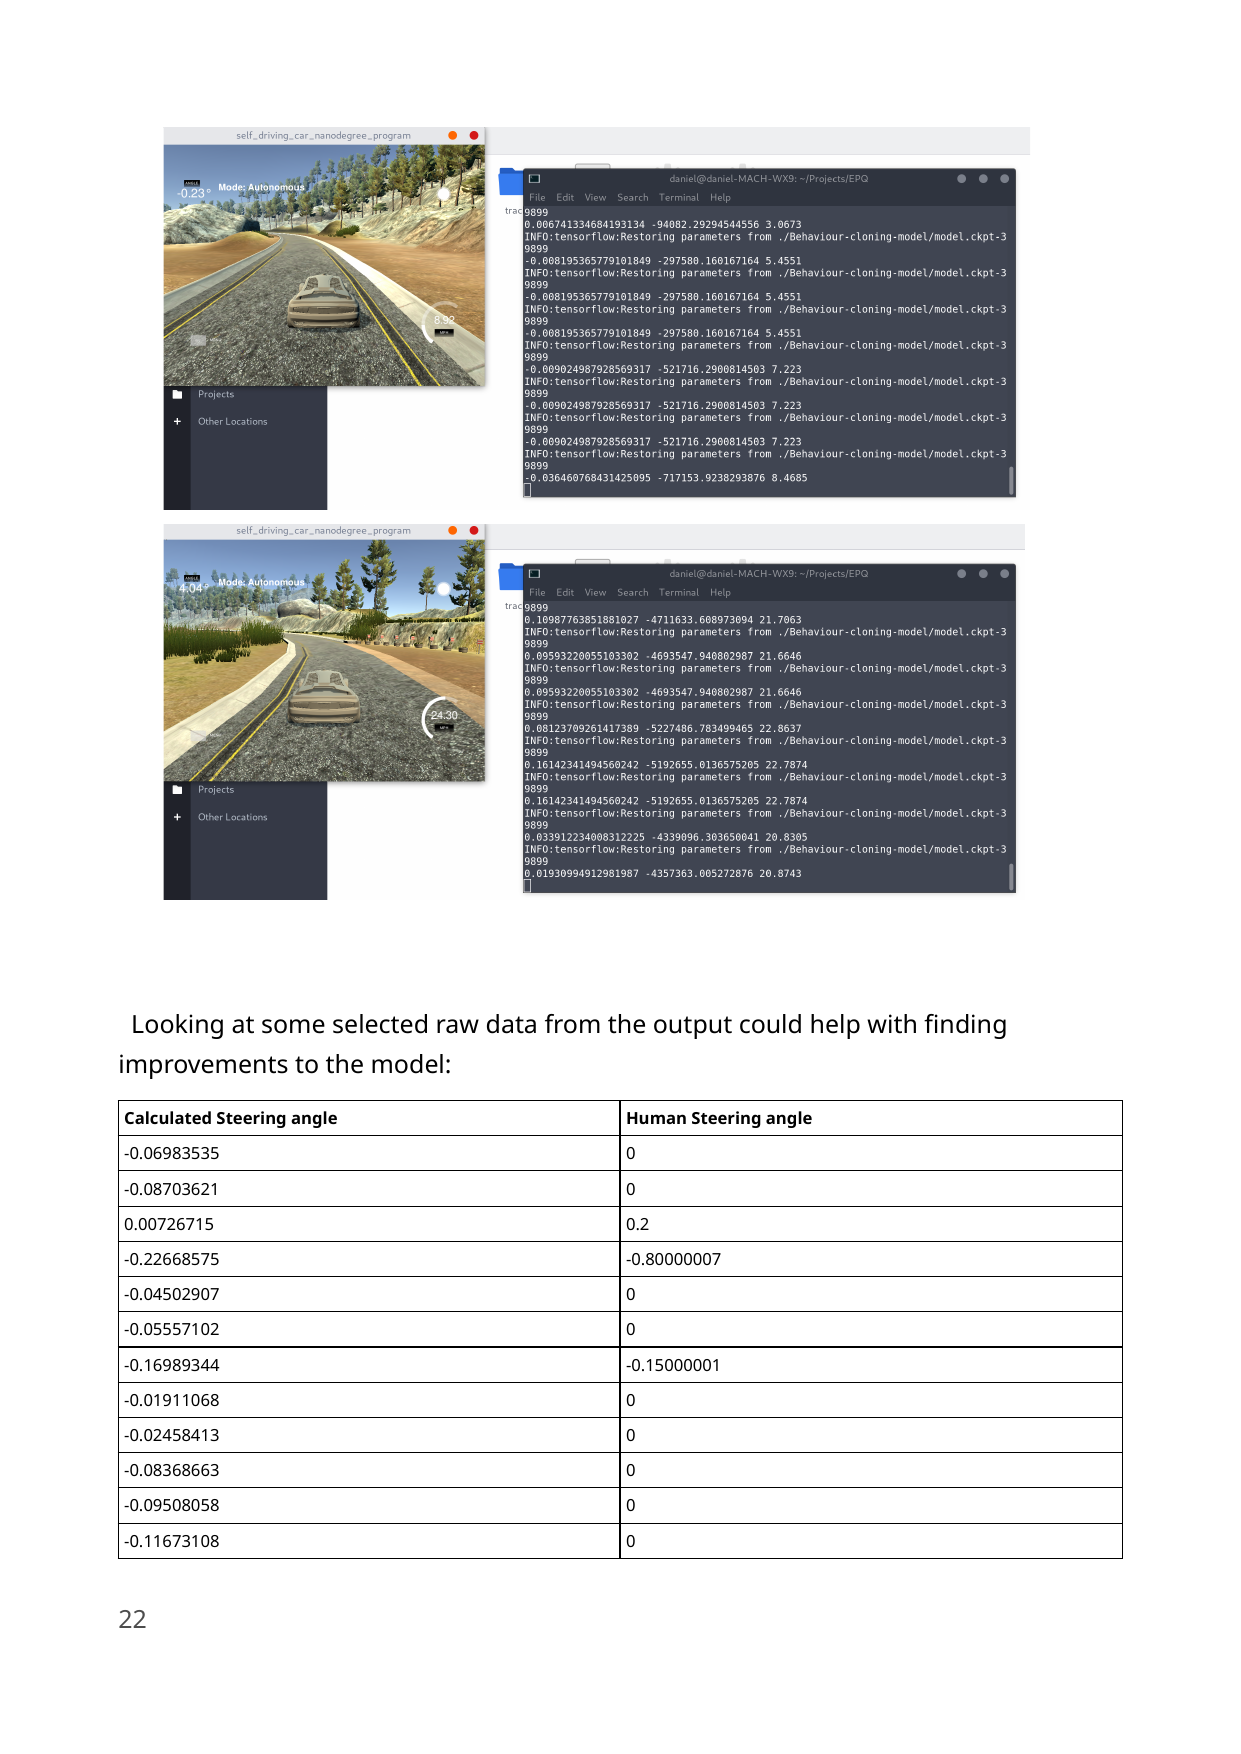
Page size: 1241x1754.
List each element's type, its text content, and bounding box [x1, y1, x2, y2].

table_cell 0 [621, 1136, 1122, 1170]
table_cell -0.08703621 [119, 1171, 619, 1206]
picture [163, 127, 1031, 204]
table_cell -0.06983535 [119, 1136, 619, 1170]
table_cell 0 [621, 1312, 1122, 1346]
table_cell 0 [621, 1171, 1122, 1206]
table_cell -0.04502907 [119, 1277, 619, 1311]
table_cell 0 [621, 1277, 1122, 1311]
table_cell 0 [621, 1383, 1122, 1417]
table_cell 0.00726715 [119, 1207, 619, 1241]
table_cell -0.08368663 [119, 1453, 619, 1487]
table_cell -0.02458413 [119, 1418, 619, 1452]
table_cell 0.2 [621, 1207, 1122, 1241]
table_cell -0.80000007 [621, 1242, 1122, 1276]
table_cell -0.16989344 [119, 1348, 619, 1382]
text Looking at some selected raw data from the output could help with finding improvements to the model: [118, 1007, 1122, 1080]
table_cell -0.15000001 [621, 1348, 1122, 1382]
table_cell 0 [621, 1453, 1122, 1487]
table_cell 0 [621, 1488, 1122, 1522]
table_cell -0.05557102 [119, 1312, 619, 1346]
table_cell -0.11673108 [119, 1524, 619, 1558]
table_cell 0 [621, 1524, 1122, 1558]
table_header Human Steering angle [621, 1101, 1122, 1135]
table_header Calculated Steering angle [119, 1101, 619, 1135]
picture [163, 524, 1025, 603]
table_cell -0.09508058 [119, 1488, 619, 1522]
table_cell -0.01911068 [119, 1383, 619, 1417]
table_cell -0.22668575 [119, 1242, 619, 1276]
table_cell 0 [621, 1418, 1122, 1452]
